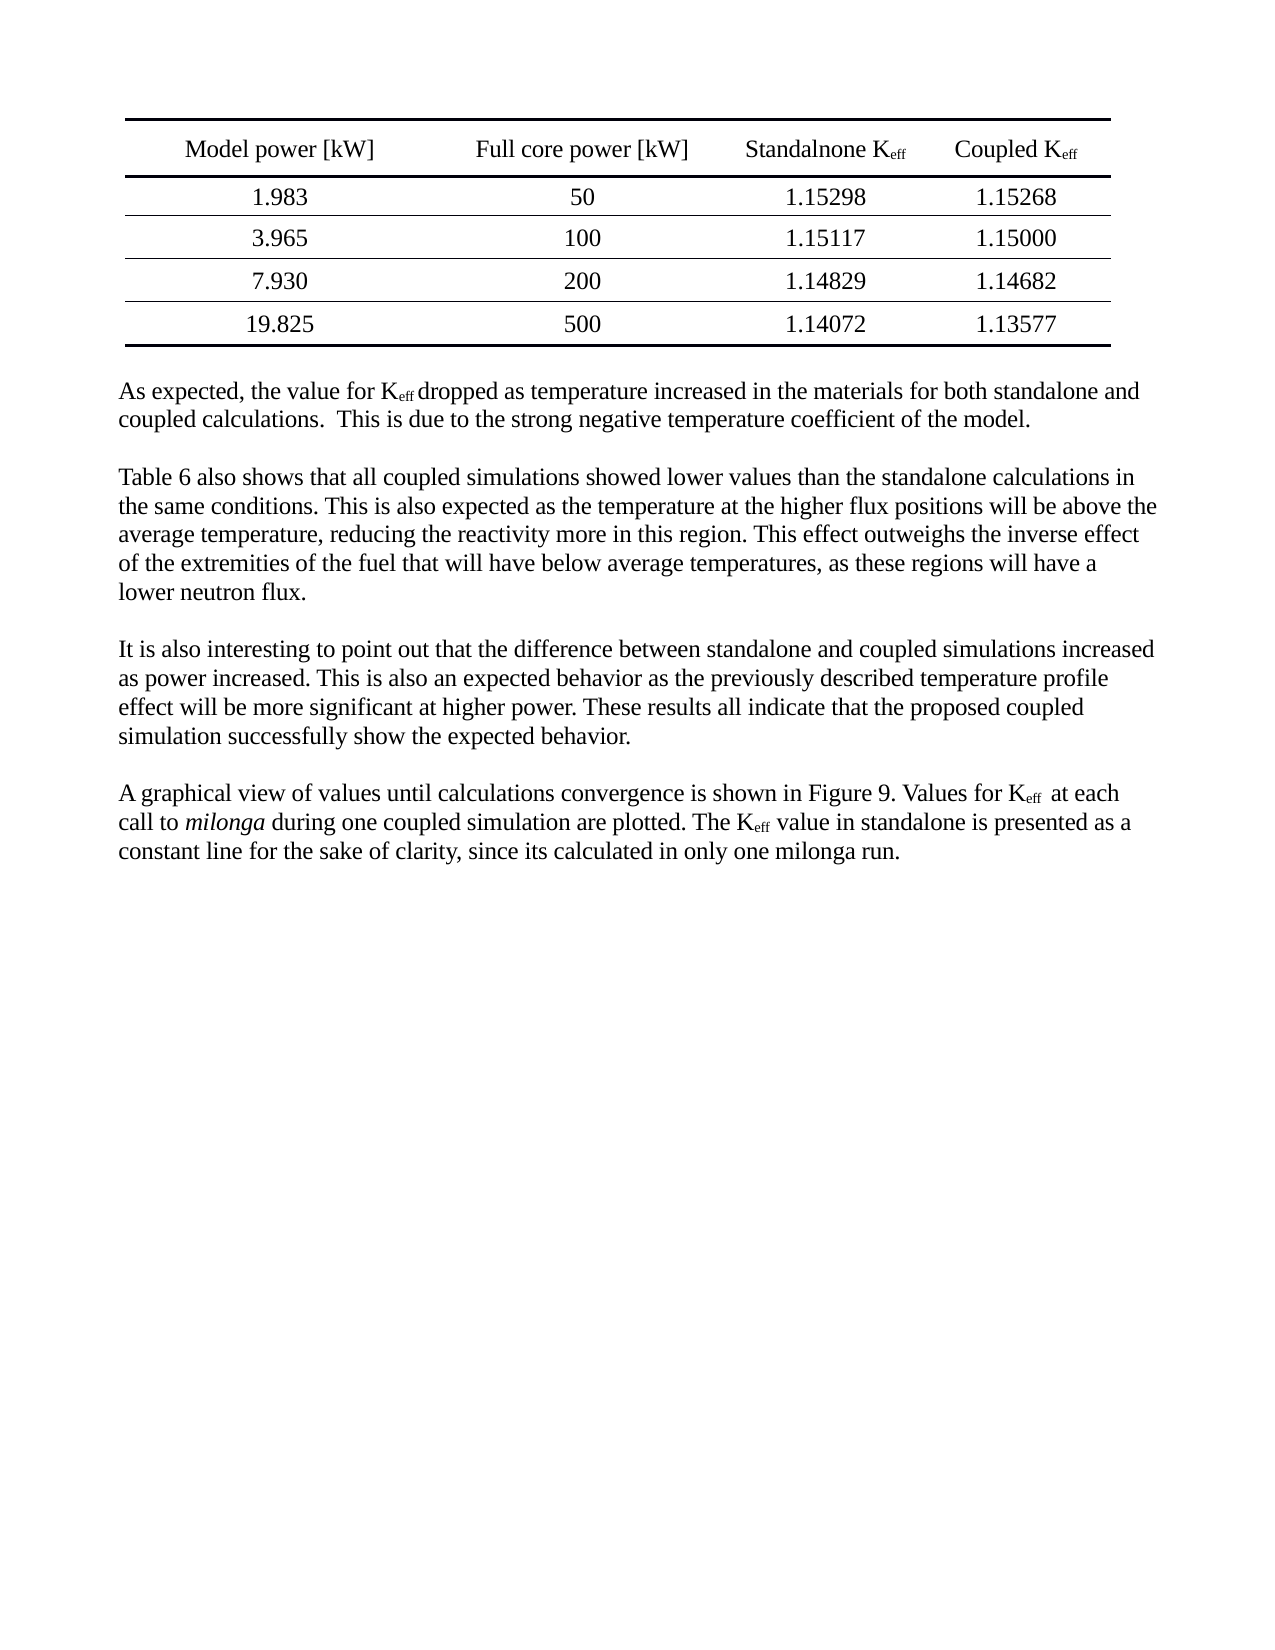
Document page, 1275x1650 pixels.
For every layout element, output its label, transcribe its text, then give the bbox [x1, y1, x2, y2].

text As expected, the value for Keff dropped as temperature increased in the materials for both standalone and coupled calculations. This is due to the strong negative temperature coefficient of the model. [118, 376, 1157, 433]
table_cell 1.15298 [730, 178, 921, 215]
table_cell 50 [434, 178, 730, 215]
table_cell 3.965 [125, 216, 434, 258]
text Table 6 also shows that all coupled simulations showed lower values than the standalone calculations in the same conditions. This is also expected as the temperature at the higher flux positions will be above the average temperature, reducing the reactivity more in this region. This effect outweighs the inverse effect of the extremities of the fuel that will have below average temperatures, as these regions will have a lower neutron flux. [118, 462, 1157, 606]
table_cell 19.825 [125, 302, 434, 344]
table_cell 1.14072 [730, 302, 921, 344]
table_header Model power [kW] [125, 121, 434, 175]
table_cell 500 [434, 302, 730, 344]
table_cell 1.14829 [730, 259, 921, 301]
table_cell 1.13577 [921, 302, 1111, 344]
text It is also interesting to point out that the difference between standalone and coupled simulations increased as power increased. This is also an expected behavior as the previously described temperature profile effect will be more significant at higher power. These results all indicate that the proposed coupled simulation successfully show the expected behavior. [118, 634, 1157, 749]
table_cell 1.15117 [730, 216, 921, 258]
table_header Full core power [kW] [434, 121, 730, 175]
table_header Coupled Keff [921, 121, 1111, 175]
table_cell 200 [434, 259, 730, 301]
table_cell 1.983 [125, 178, 434, 215]
text A graphical view of values until calculations convergence is shown in Figure 9. Values for Keff at each call to milonga during one coupled simulation are plotted. The Keff value in standalone is presented as a constant line for the sake of clarity, since its calculated in only one milonga run. [118, 778, 1157, 864]
table_cell 1.15000 [921, 216, 1111, 258]
table_cell 100 [434, 216, 730, 258]
table_cell 7.930 [125, 259, 434, 301]
table_cell 1.14682 [921, 259, 1111, 301]
table_header Standalnone Keff [730, 121, 921, 175]
table_cell 1.15268 [921, 178, 1111, 215]
